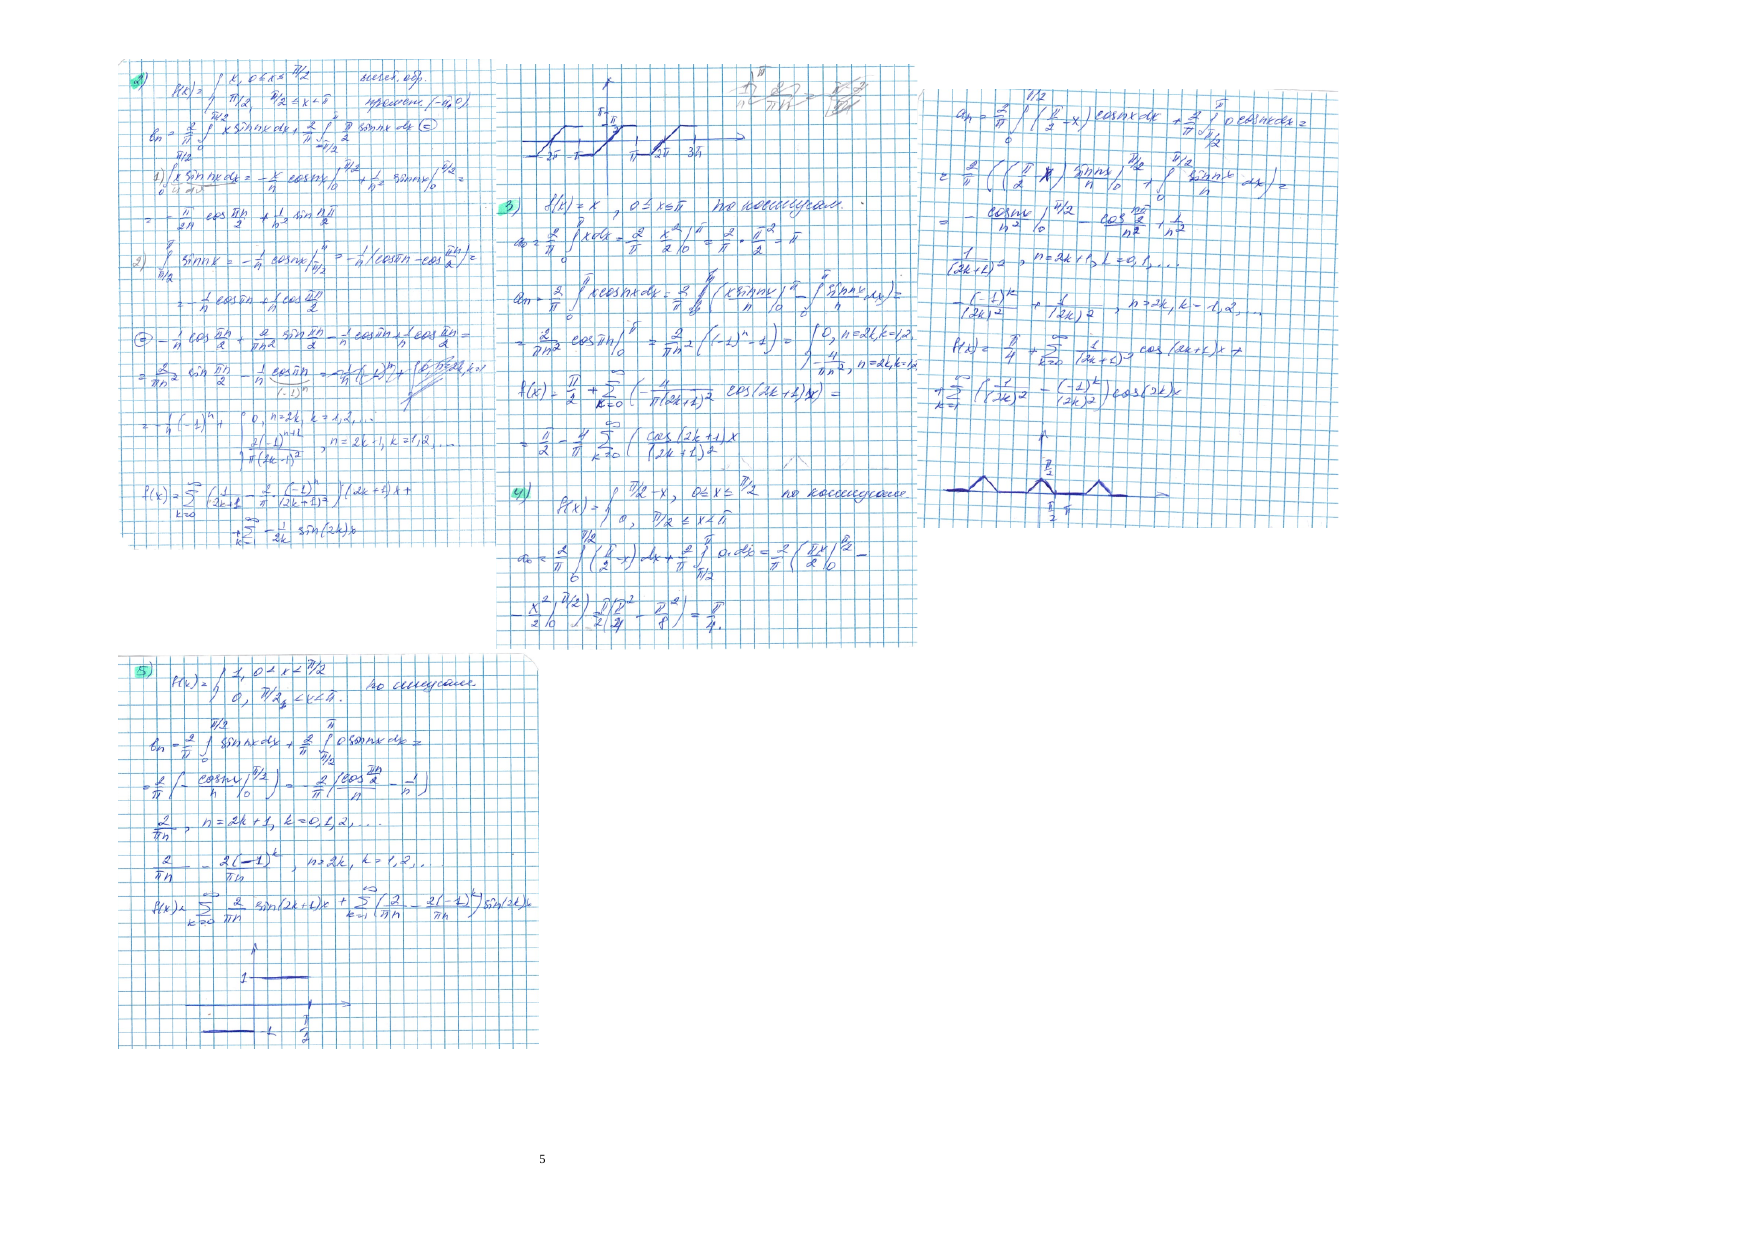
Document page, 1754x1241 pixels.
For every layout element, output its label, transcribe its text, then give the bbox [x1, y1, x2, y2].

text 5 [118, 59, 1695, 1166]
picture [118, 59, 1339, 1049]
